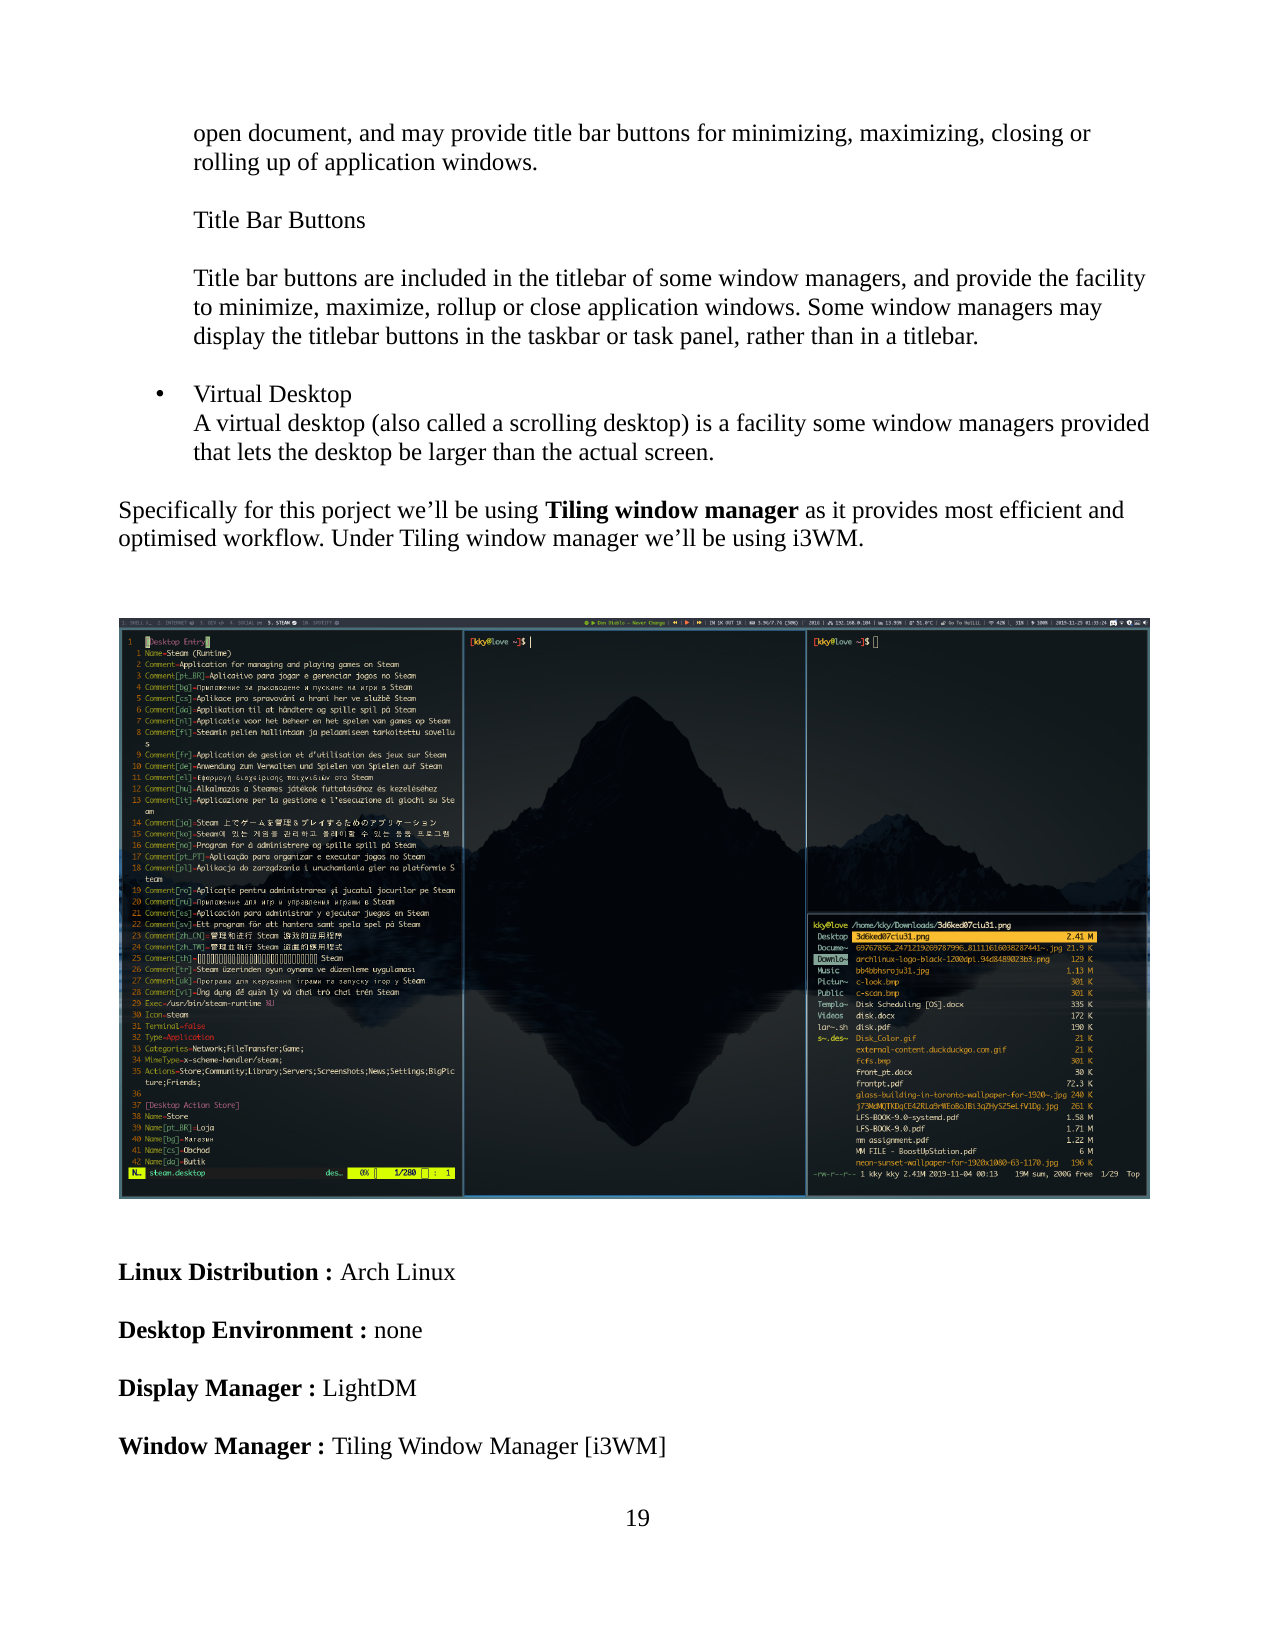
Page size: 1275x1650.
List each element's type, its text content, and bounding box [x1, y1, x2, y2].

list A virtual desktop (also called a scrolling desktop) is a facility some window managers provided that lets the desktop be larger than the actual screen. [156, 408, 1157, 465]
list Title bar buttons are included in the titlebar of some window managers, and provide the facility to minimize, maximize, rollup or close application windows. Some window managers may display the titlebar buttons in the taskbar or task panel, rather than in a titlebar. [156, 263, 1157, 349]
list Title Bar Buttons [156, 205, 1157, 234]
list Linux Distribution : Arch Linux [118, 1257, 1157, 1285]
subtitle Virtual Desktop [156, 379, 1157, 408]
list Window Manager : Tiling Window Manager [i3WM] [118, 1431, 1157, 1460]
picture [119, 618, 1150, 1199]
list Specifically for this porject we’ll be using Tiling window manager as it provides most efficient and optimised workflow. Under Tiling window manager we’ll be using i3WM. [118, 495, 1157, 552]
list Desktop Environment : none [118, 1315, 1157, 1344]
list open document, and may provide title bar buttons for minimizing, maximizing, closing or rolling up of application windows. [156, 118, 1157, 176]
list Display Manager : LightDM [118, 1373, 1157, 1402]
